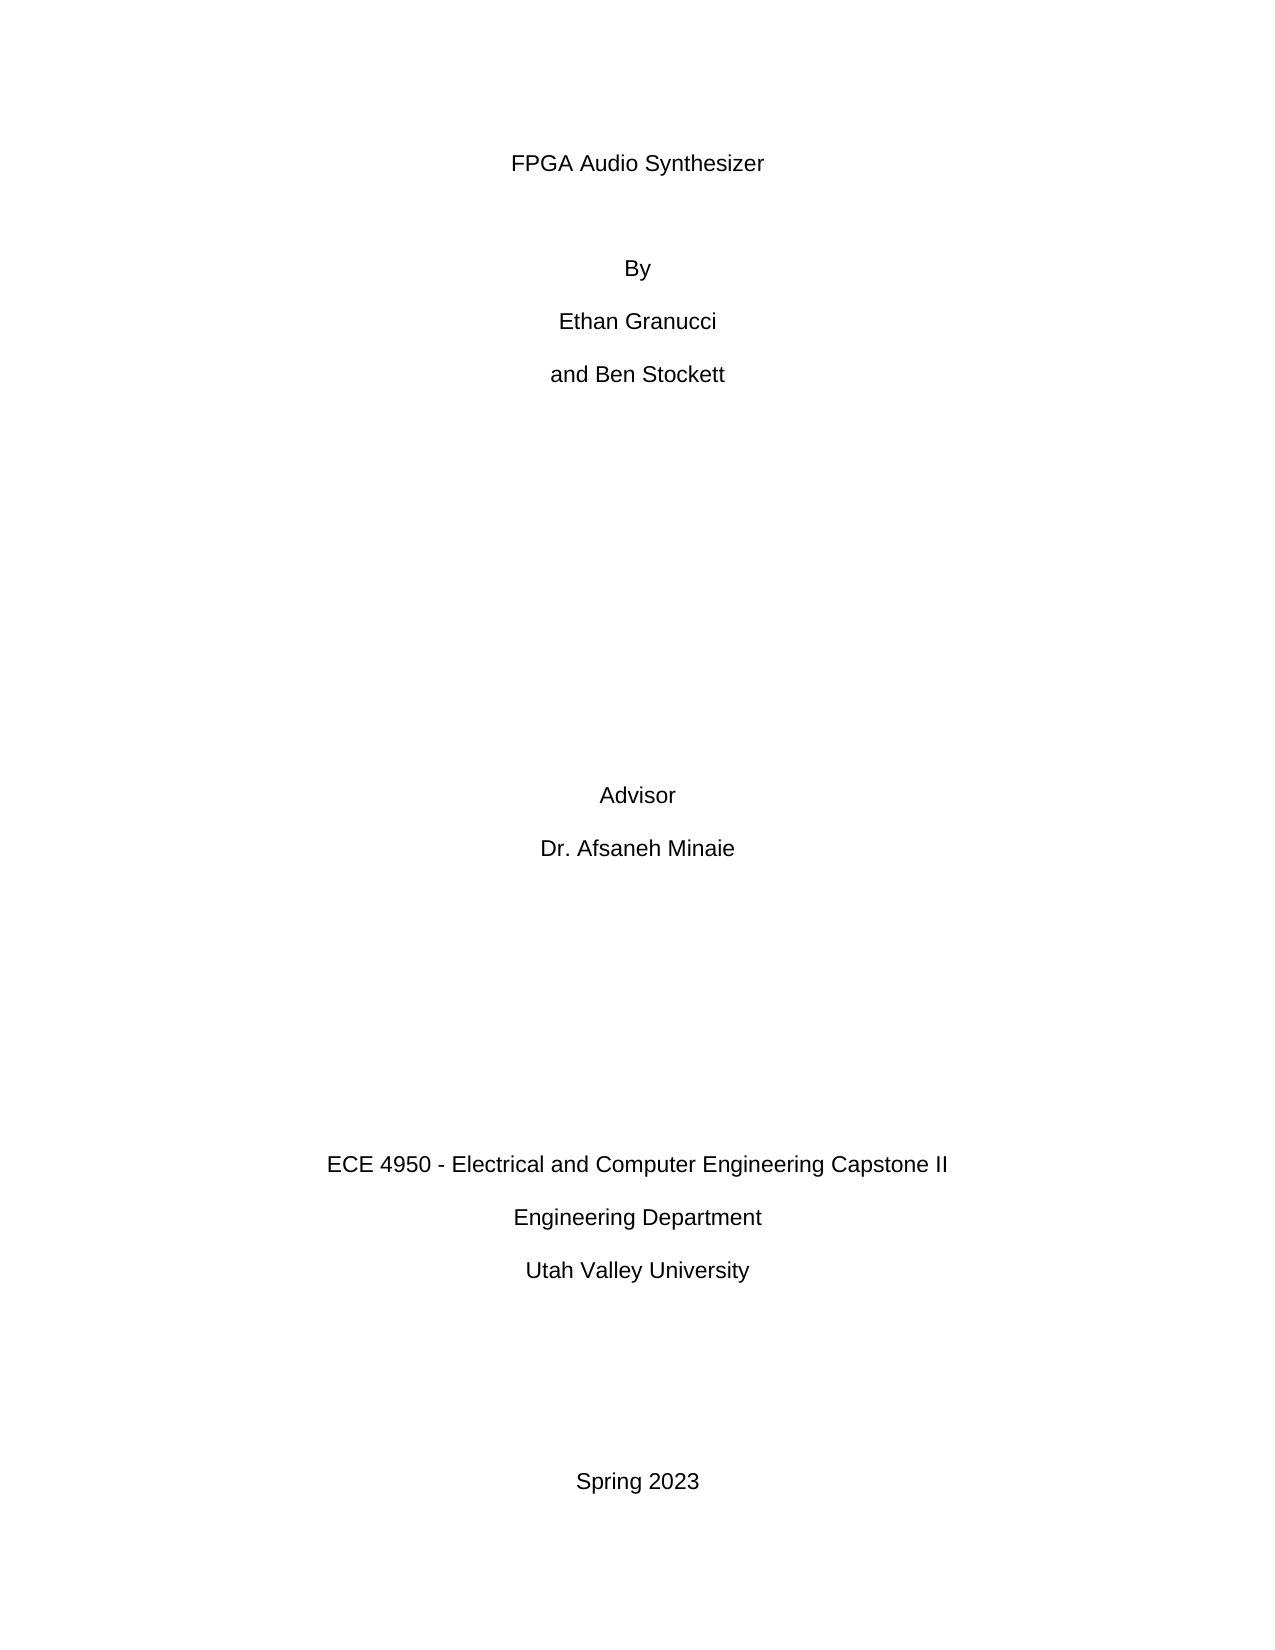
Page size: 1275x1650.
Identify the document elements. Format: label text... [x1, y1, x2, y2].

text FPGA Audio Synthesizer [150, 150, 1125, 176]
text ECE 4950 - Electrical and Computer Engineering Capstone II [150, 1151, 1125, 1178]
text and Ben Stockett [150, 361, 1125, 387]
text Spring 2023 [150, 1468, 1125, 1494]
text By [150, 255, 1125, 282]
text Dr. Afsaneh Minaie [150, 835, 1125, 862]
text Utah Valley University [150, 1257, 1125, 1283]
text Ethan Granucci [150, 308, 1125, 334]
text Engineering Department [150, 1204, 1125, 1231]
text Advisor [150, 782, 1125, 809]
